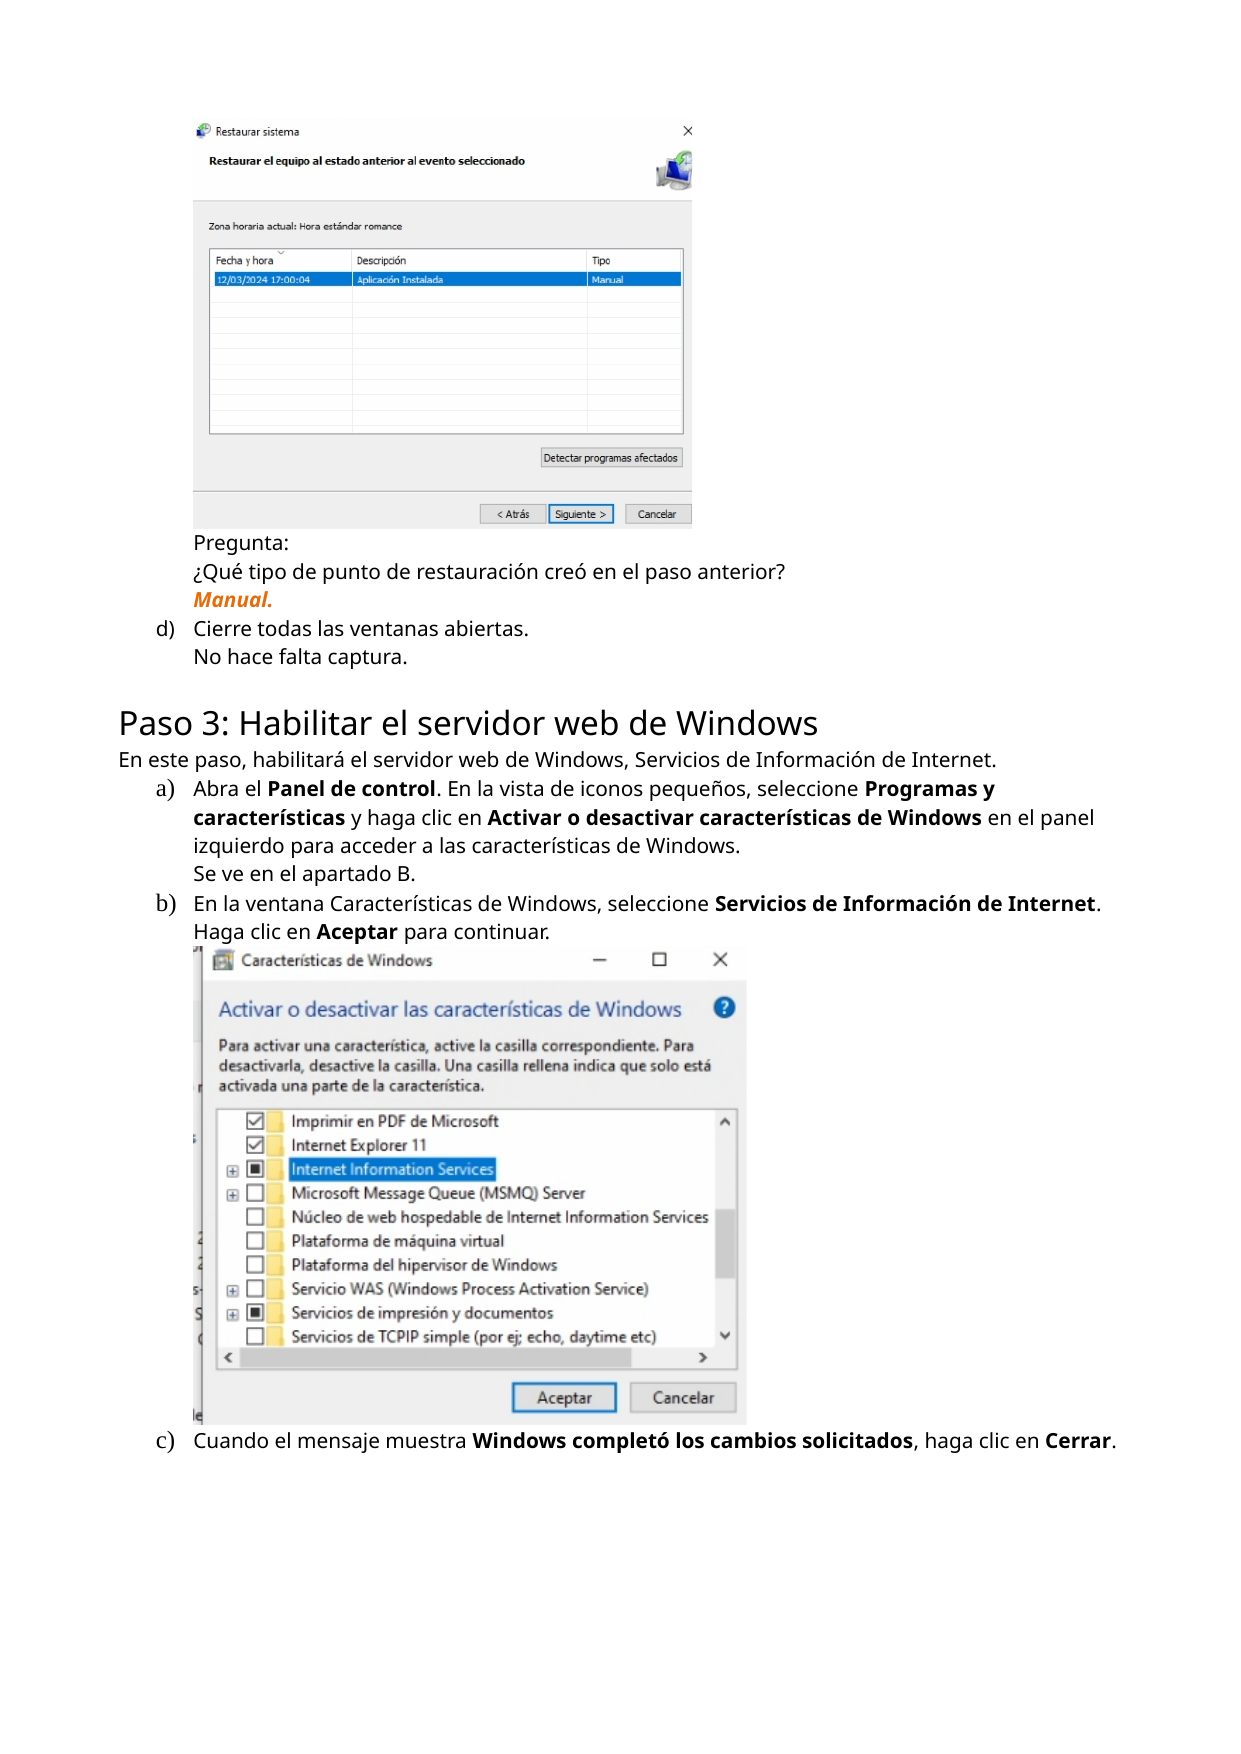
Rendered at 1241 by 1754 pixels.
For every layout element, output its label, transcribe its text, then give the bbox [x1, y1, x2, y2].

picture [193, 118, 693, 529]
picture [193, 946, 747, 1425]
list Pregunta: [156, 528, 1122, 557]
text Paso 3: Habilitar el servidor web de Windows [118, 699, 1122, 745]
list Se ve en el apartado B. [156, 859, 1122, 888]
list Cuando el mensaje muestra Windows completó los cambios solicitados, haga clic en Cerrar. [156, 1425, 1122, 1454]
list ¿Qué tipo de punto de restauración creó en el paso anterior? [156, 557, 1122, 585]
list Manual. [156, 585, 1122, 614]
list Abra el Panel de control. En la vista de iconos pequeños, seleccione Programas y características y haga clic en Activar o desactivar características de Windows en el panel izquierdo para acceder a las características de Windows. [156, 773, 1122, 859]
list En la ventana Características de Windows, seleccione Servicios de Información de Internet. Haga clic en Aceptar para continuar. [156, 888, 1122, 946]
list No hace falta captura. [156, 642, 1122, 671]
text En este paso, habilitará el servidor web de Windows, Servicios de Información de Internet. [118, 745, 1122, 773]
list Cierre todas las ventanas abiertas. [156, 614, 1122, 642]
